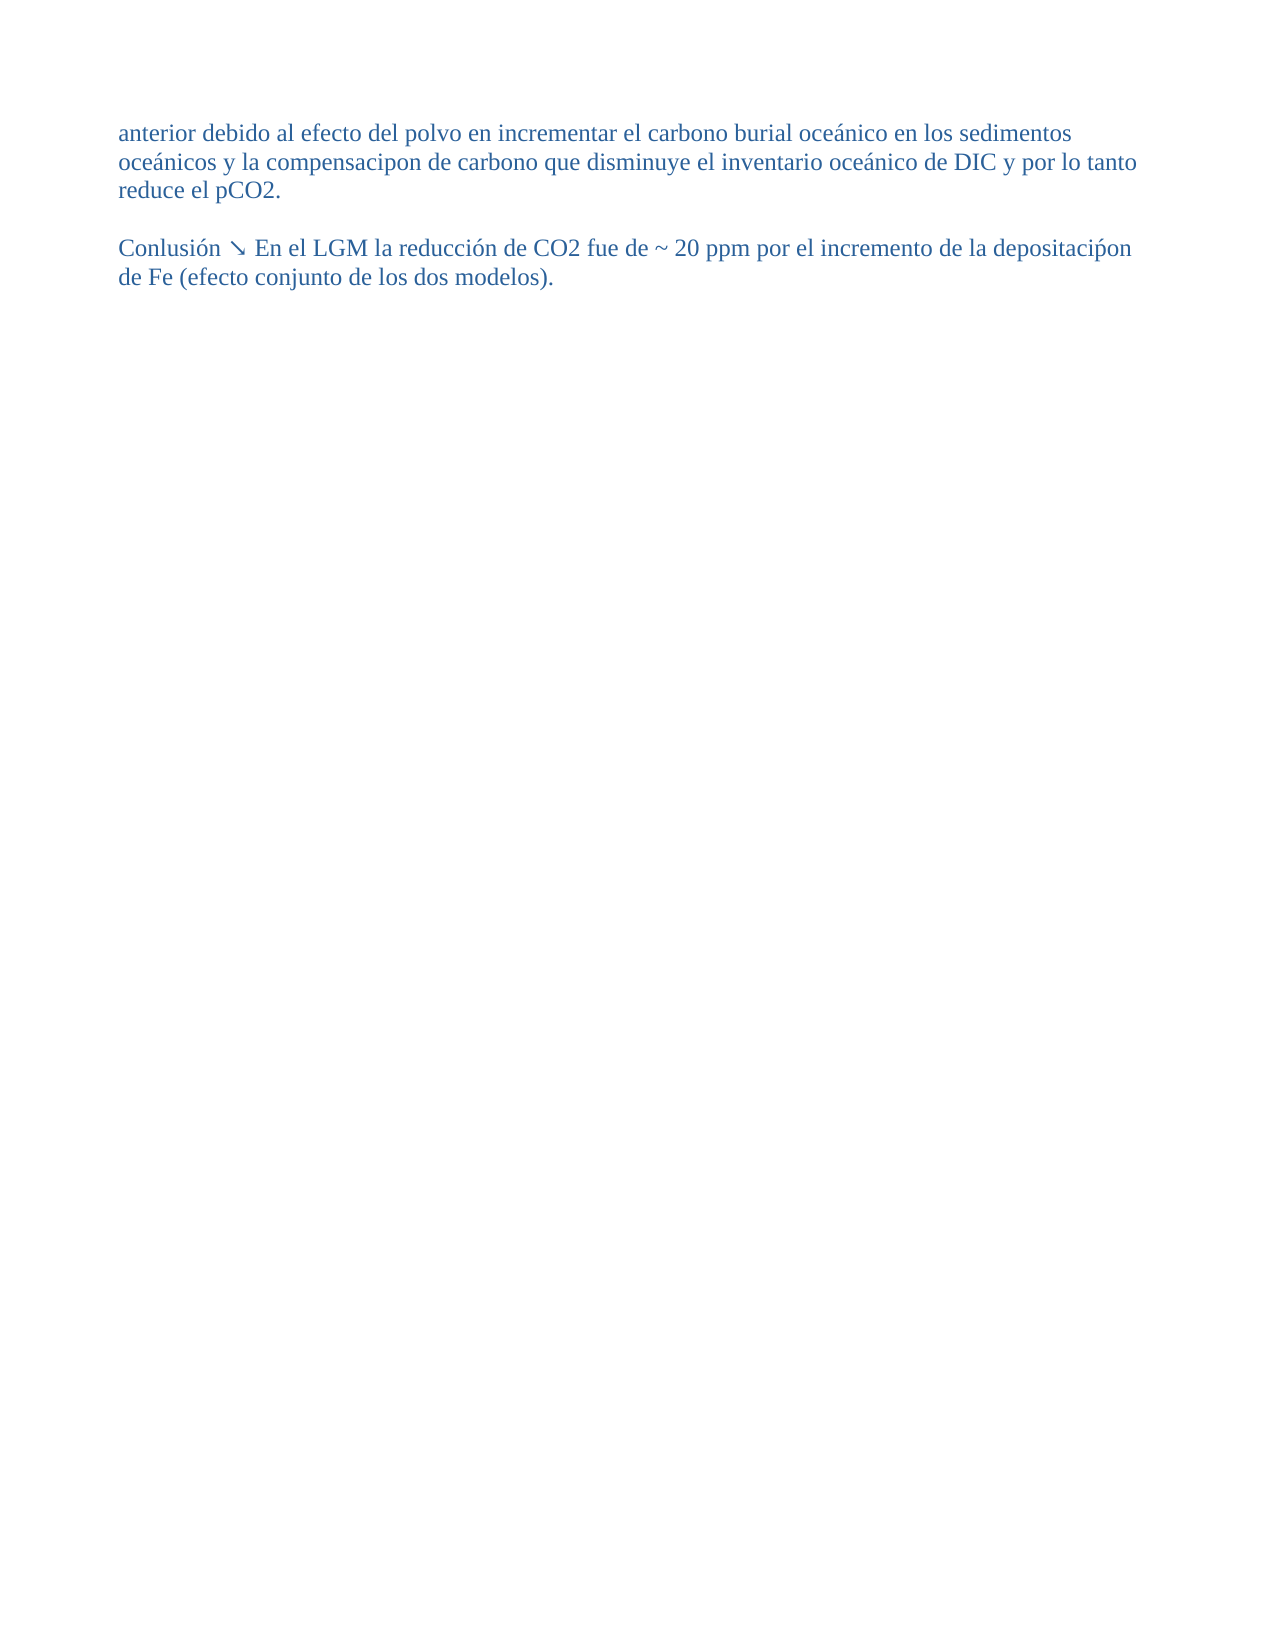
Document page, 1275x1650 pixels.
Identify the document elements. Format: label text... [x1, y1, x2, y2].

text anterior debido al efecto del polvo en incrementar el carbono burial oceánico en los sedimentos oceánicos y la compensacipon de carbono que disminuye el inventario oceánico de DIC y por lo tanto reduce el pCO2. [118, 118, 1157, 204]
text Conlusión ↘ En el LGM la reducción de CO2 fue de ~ 20 ppm por el incremento de la depositaciṕon de Fe (efecto conjunto de los dos modelos). [118, 233, 1157, 291]
